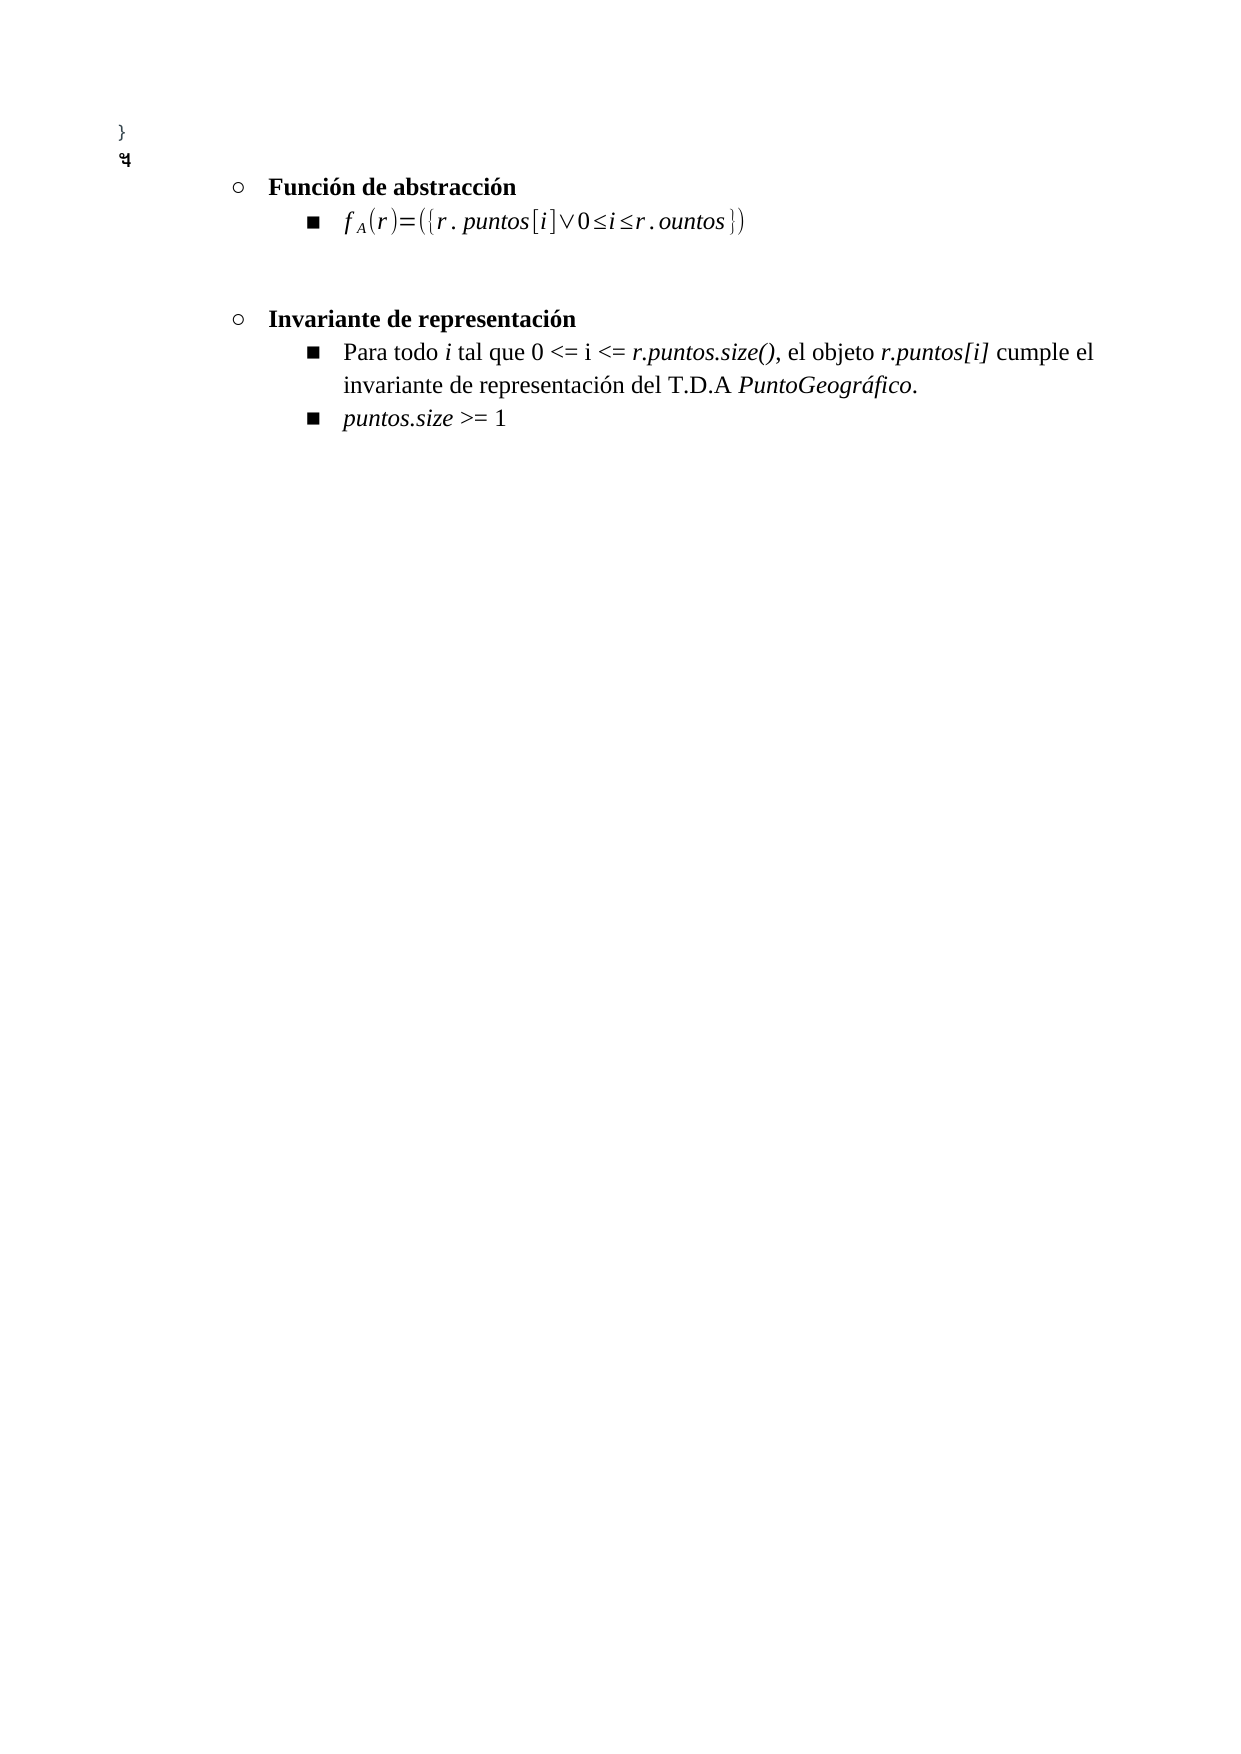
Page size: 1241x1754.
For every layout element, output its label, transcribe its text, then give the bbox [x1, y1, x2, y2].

list Función de abstracción [231, 172, 1122, 201]
list puntos.size >= 1 [306, 403, 1122, 432]
list Para todo i tal que 0 <= i <= r.puntos.size(), el objeto r.puntos[i] cumple el invariante de representación del T.D.A PuntoGeográfico. [306, 337, 1122, 399]
text  [118, 144, 1122, 172]
text } [118, 118, 1122, 144]
list Invariante de representación [231, 304, 1122, 333]
